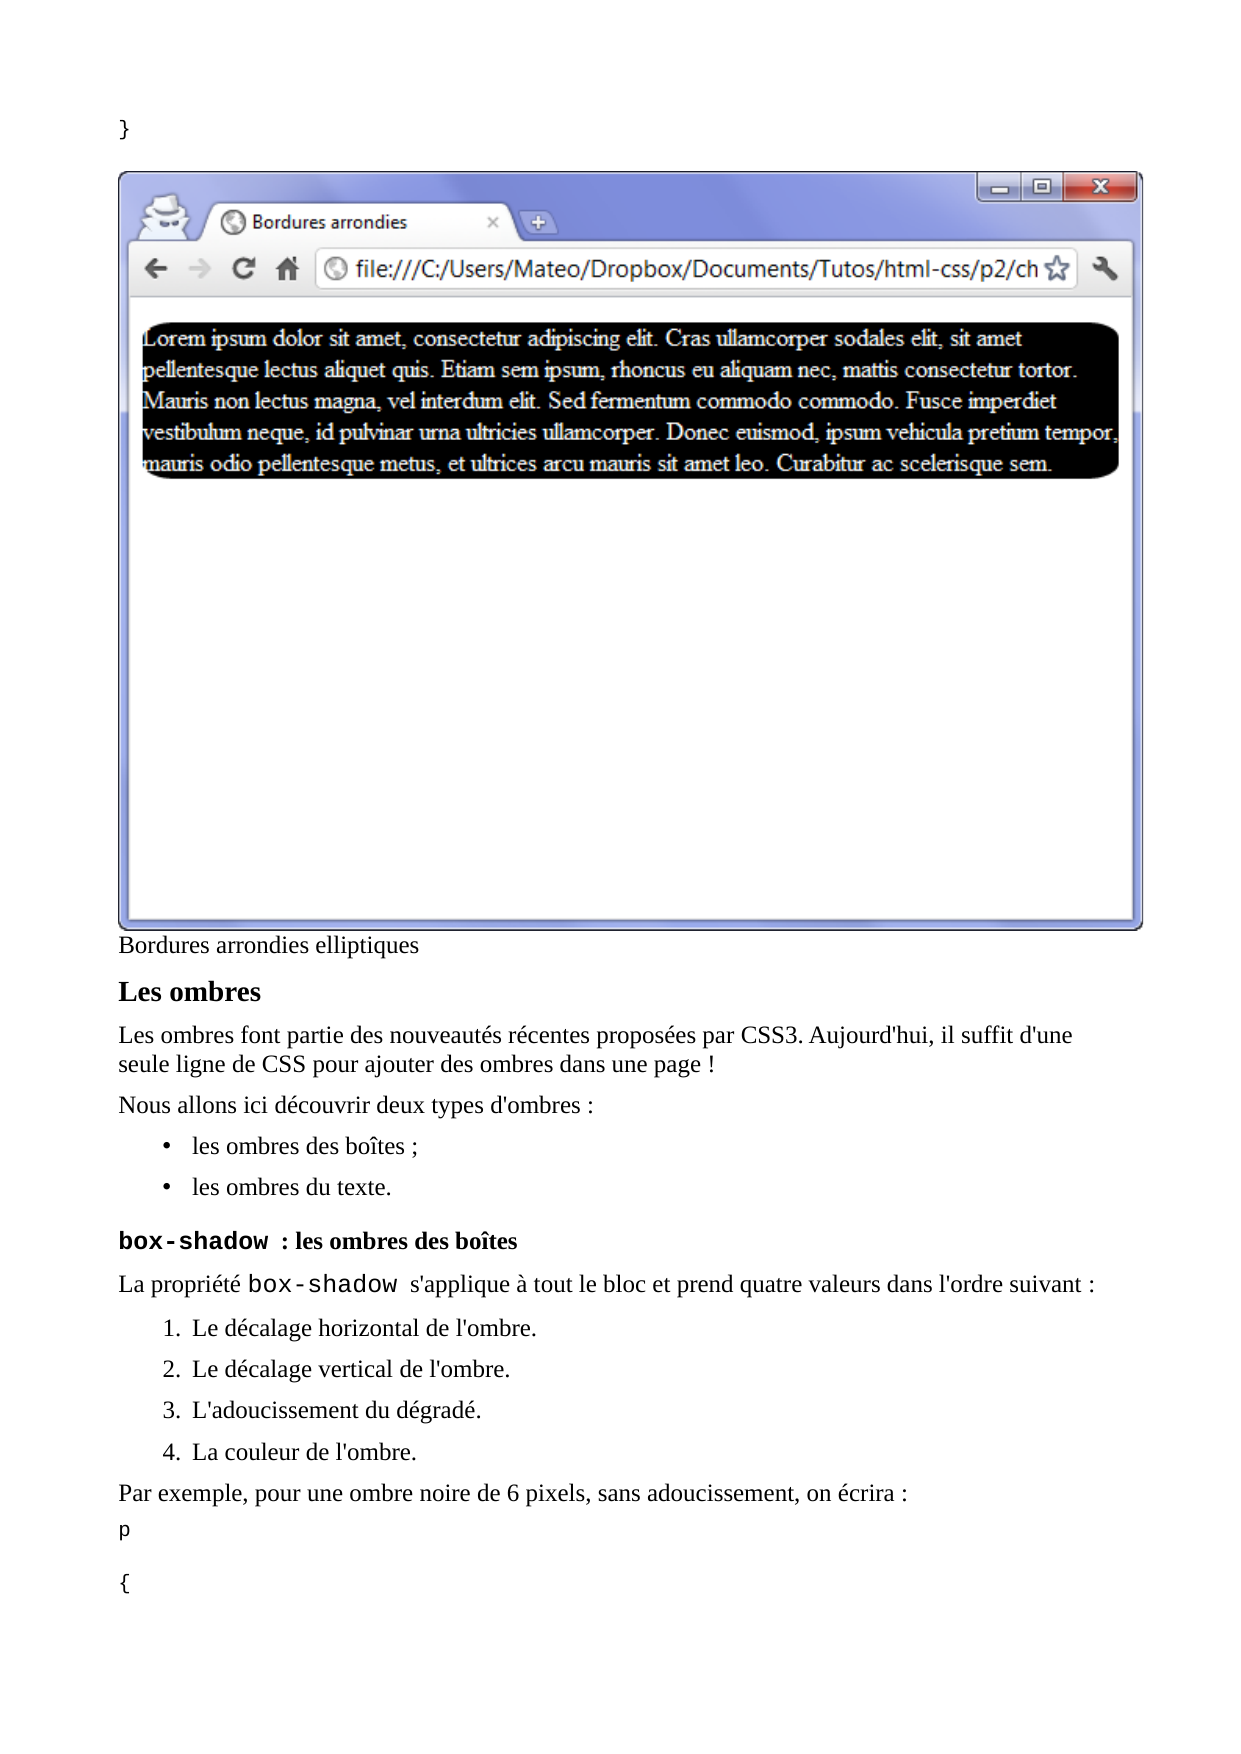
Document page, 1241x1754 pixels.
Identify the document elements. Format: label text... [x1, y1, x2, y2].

text } [118, 118, 1122, 142]
text p [118, 1519, 1122, 1543]
list Le décalage horizontal de l'ombre. [162, 1313, 1122, 1342]
subtitle box-shadow : les ombres des boîtes [118, 1226, 1122, 1257]
list L'adoucissement du dégradé. [162, 1395, 1122, 1424]
text Les ombres font partie des nouveautés récentes proposées par CSS3. Aujourd'hui, il suffit d'une seule ligne de CSS pour ajouter des ombres dans une page ! [118, 1020, 1122, 1077]
subtitle Les ombres [118, 974, 1122, 1007]
text Bordures arrondies elliptiques [118, 931, 1122, 959]
list La couleur de l'ombre. [162, 1437, 1122, 1465]
text La propriété box-shadow s'applique à tout le bloc et prend quatre valeurs dans l'ordre suivant : [118, 1269, 1122, 1300]
picture [118, 171, 1144, 931]
list Le décalage vertical de l'ombre. [162, 1354, 1122, 1383]
list les ombres du texte. [162, 1172, 1122, 1201]
text Nous allons ici découvrir deux types d'ombres : [118, 1090, 1122, 1119]
text { [118, 1572, 1122, 1596]
text Par exemple, pour une ombre noire de 6 pixels, sans adoucissement, on écrira : [118, 1478, 1122, 1507]
list les ombres des boîtes ; [162, 1131, 1122, 1160]
